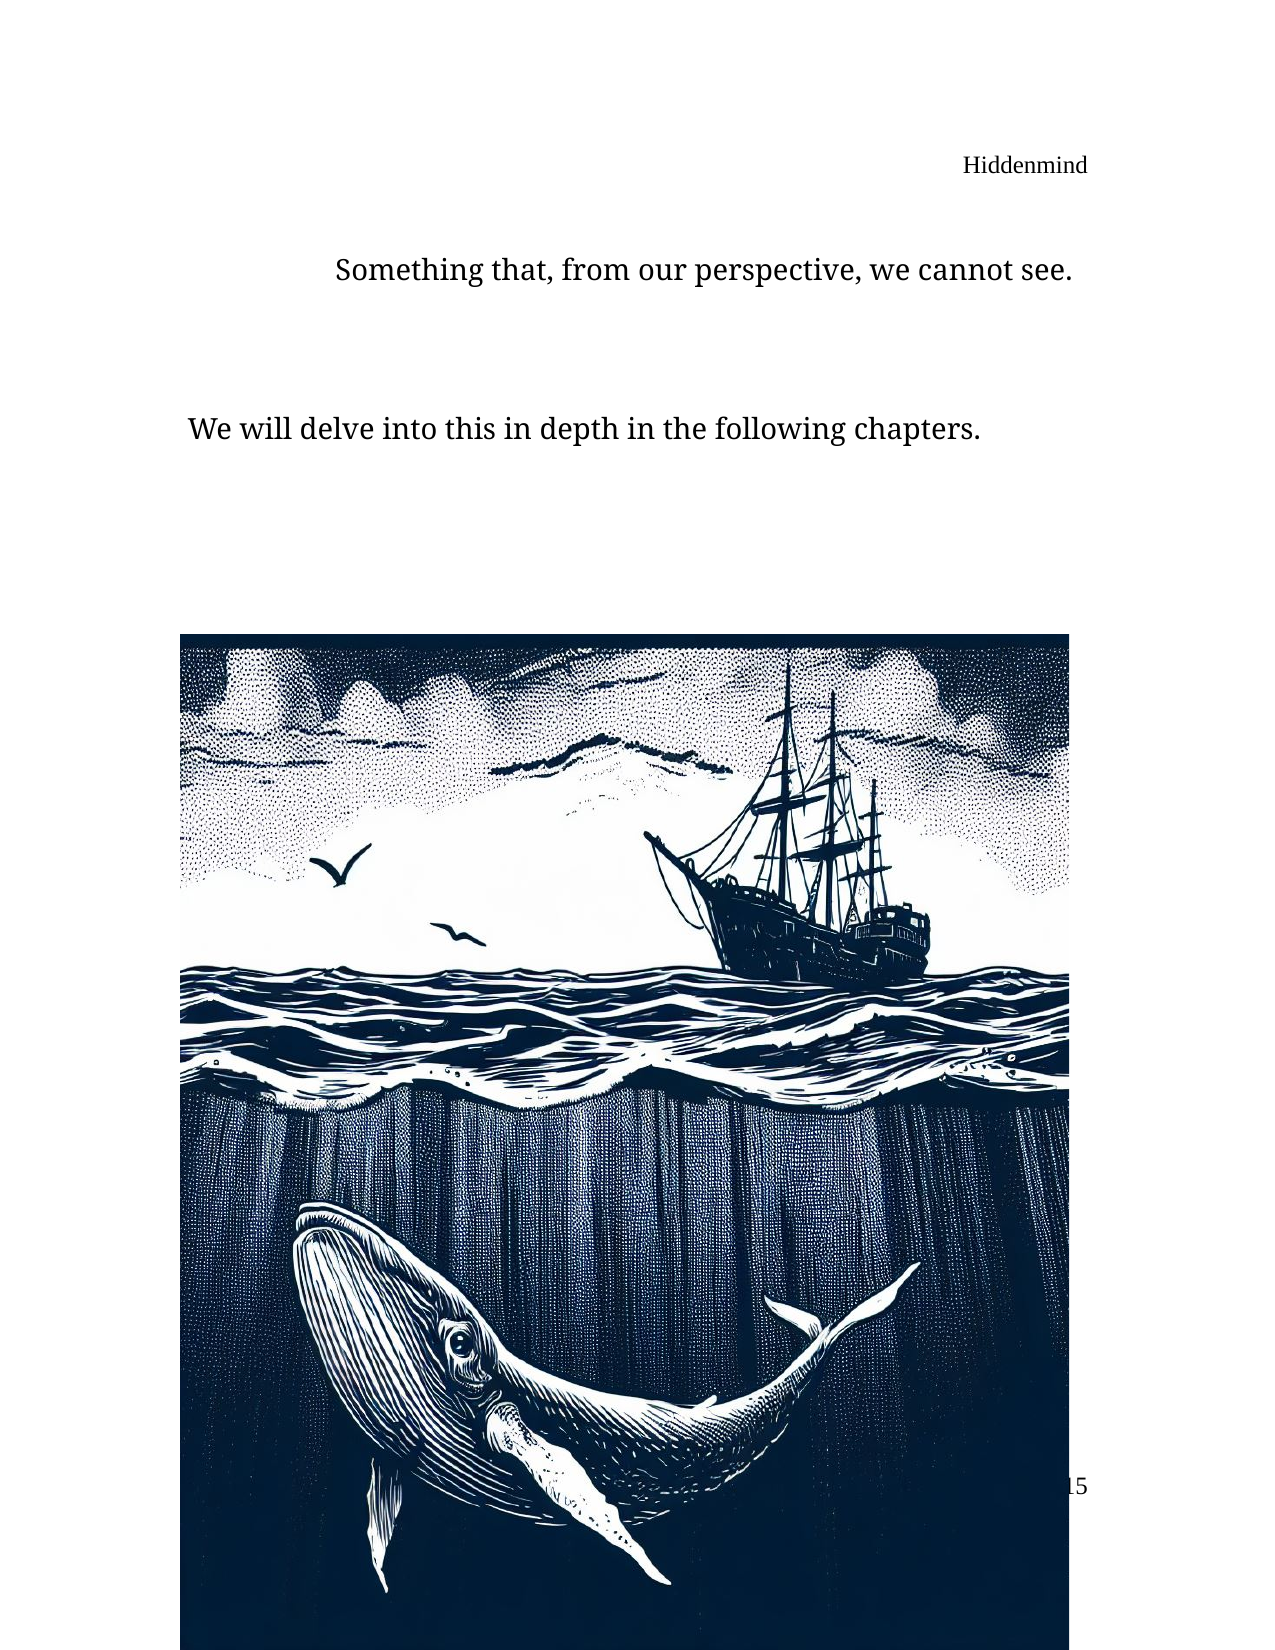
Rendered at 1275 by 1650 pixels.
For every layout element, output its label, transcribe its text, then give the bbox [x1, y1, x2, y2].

text Something that, from our perspective, we cannot see. [187, 250, 1087, 289]
picture [180, 634, 1070, 1650]
text We will delve into this in depth in the following chapters. [187, 408, 1087, 448]
